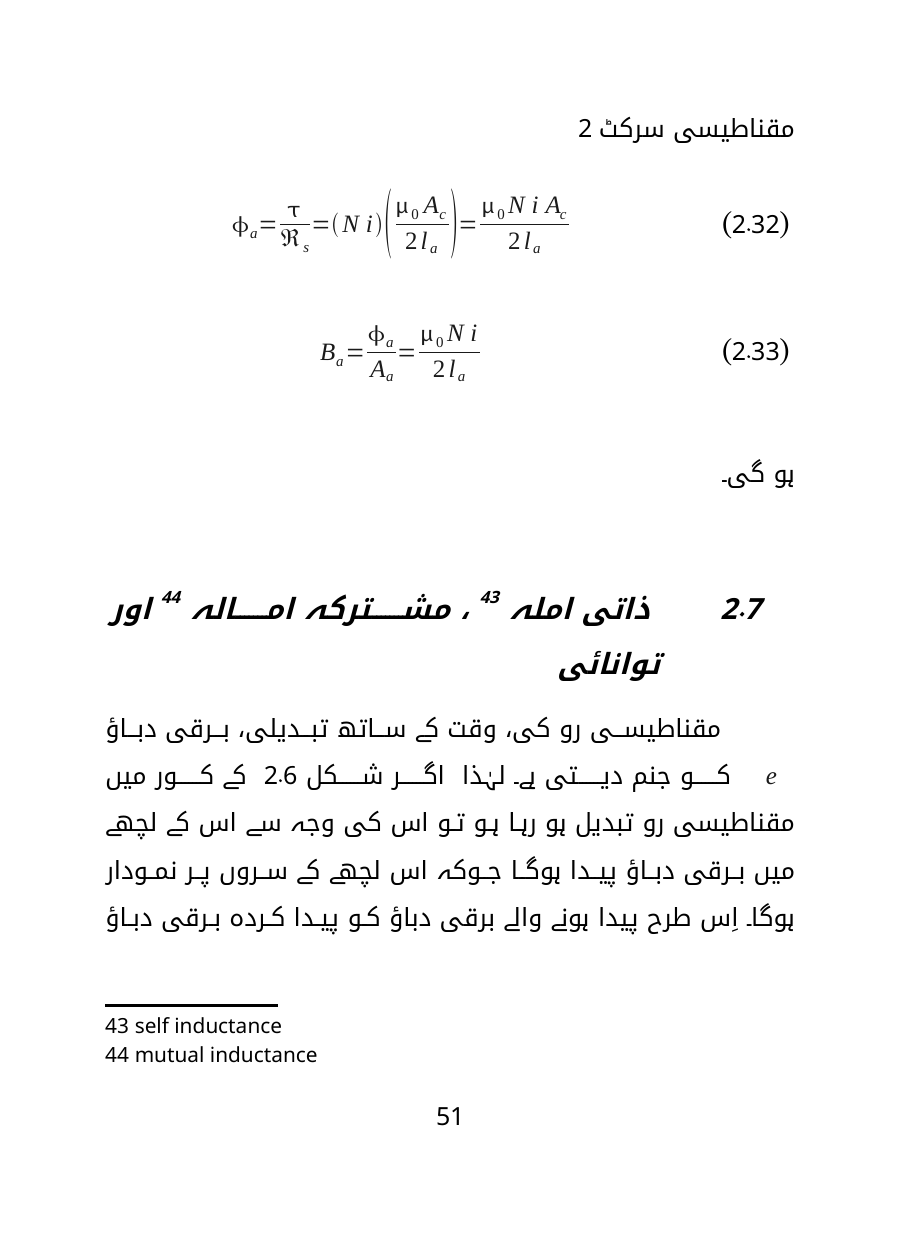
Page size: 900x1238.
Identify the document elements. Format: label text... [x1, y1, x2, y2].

table_header [105, 314, 686, 404]
list mutual inductance [105, 1040, 795, 1068]
list self inductance [105, 1012, 795, 1040]
text مقناطیسی رو کی، وقت کے ساتھ تبدیلی، برقی دباؤ کو جنم دیتی ہے۔ لہٰذا اگر شکل 2.6 کے کور میں مقناطیسی رو تبدیل ہو رہا ہو تو اس کی وجہ سے اس کے لچھے میں برقی دباؤ پیدا ہوگا جوکہ اس لچھے کے سروں پر نمودار ہوگا۔ اِس طرح پیدا ہونے والے برقی دباؤ کو پیدا کردہ برقی دباؤ کہتے ہیں۔ فیراڈے کے قانون کے تحت [105, 705, 795, 942]
table_header (2.32) [688, 183, 795, 279]
subtitle ذاتی املہ ، مشترکہ امالہ اور توانائی [105, 582, 720, 692]
text ہو گی۔ [105, 450, 795, 498]
table_header [105, 183, 688, 279]
table_header (2.33) [686, 314, 795, 404]
